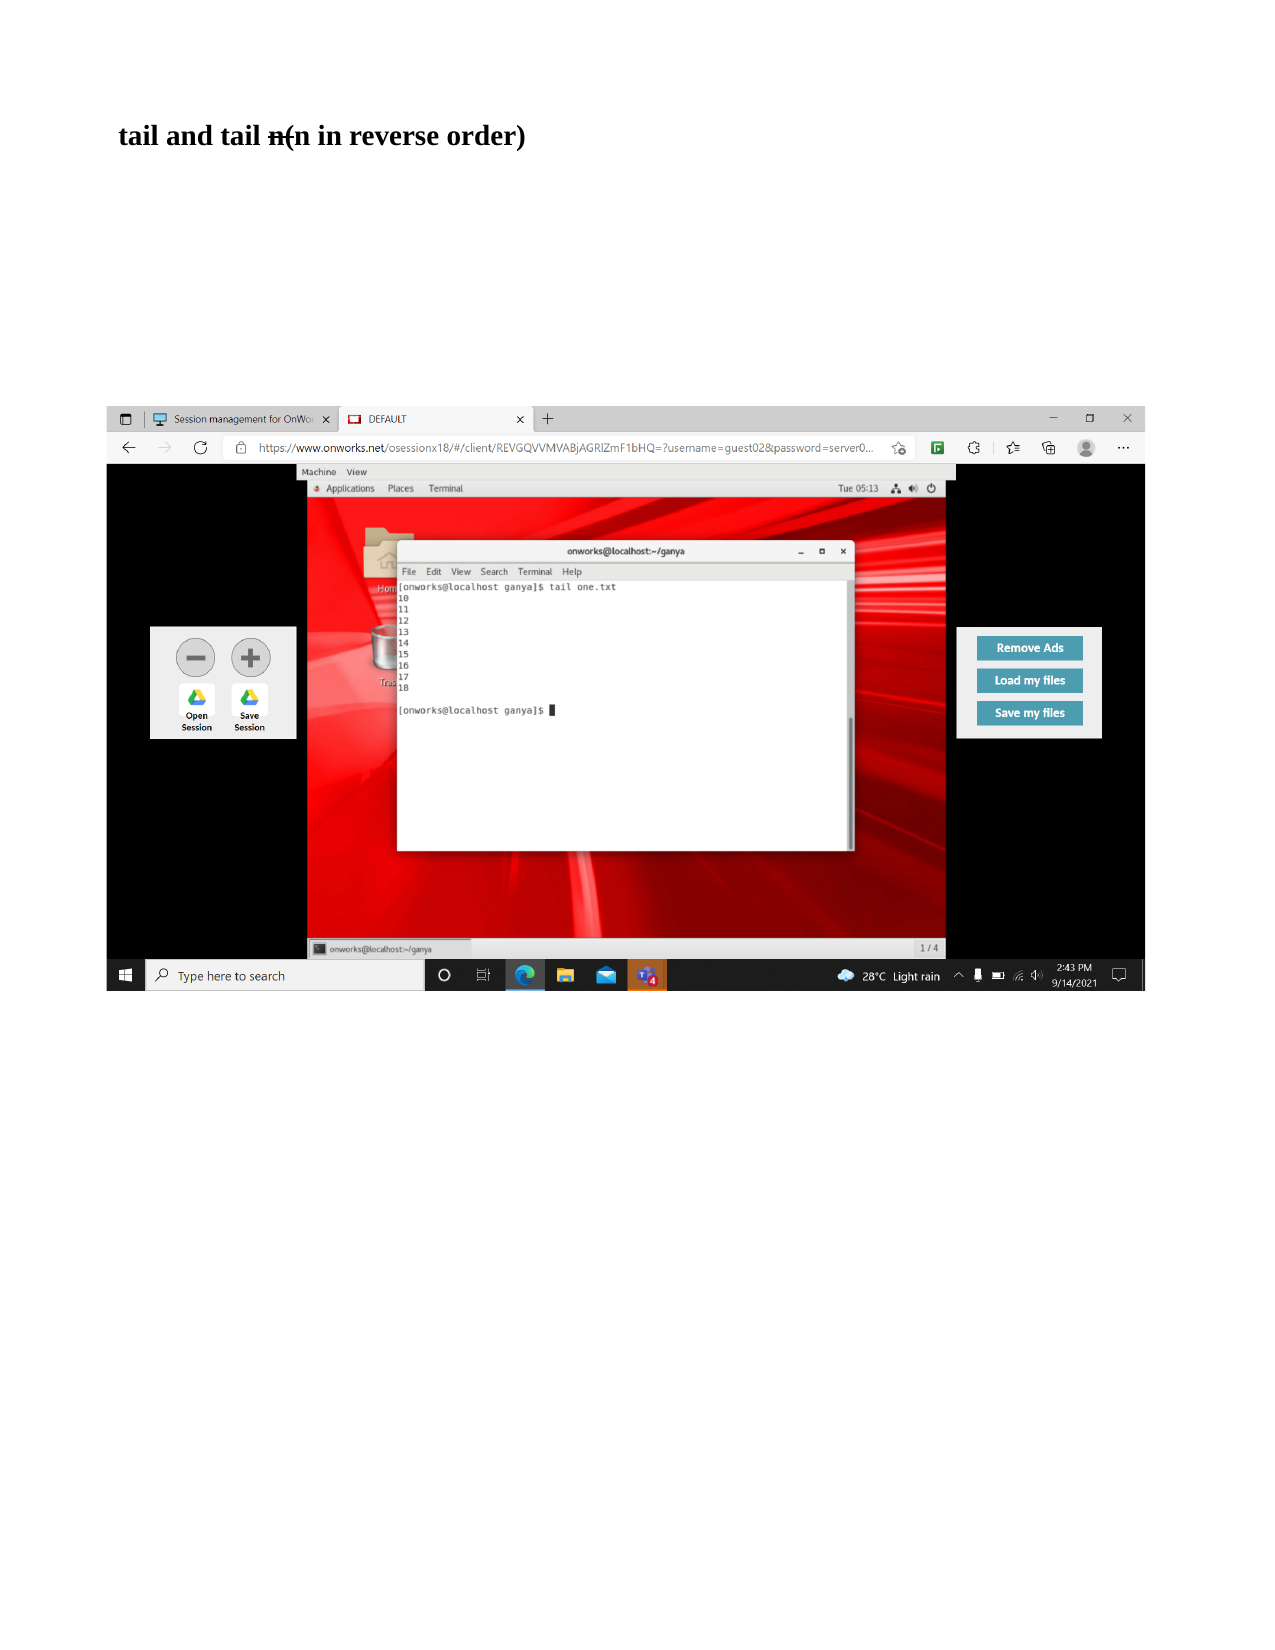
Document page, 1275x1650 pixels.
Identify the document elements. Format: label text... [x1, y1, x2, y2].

text tail and tail n(n in reverse order) [118, 118, 1157, 152]
picture [106, 406, 1146, 991]
